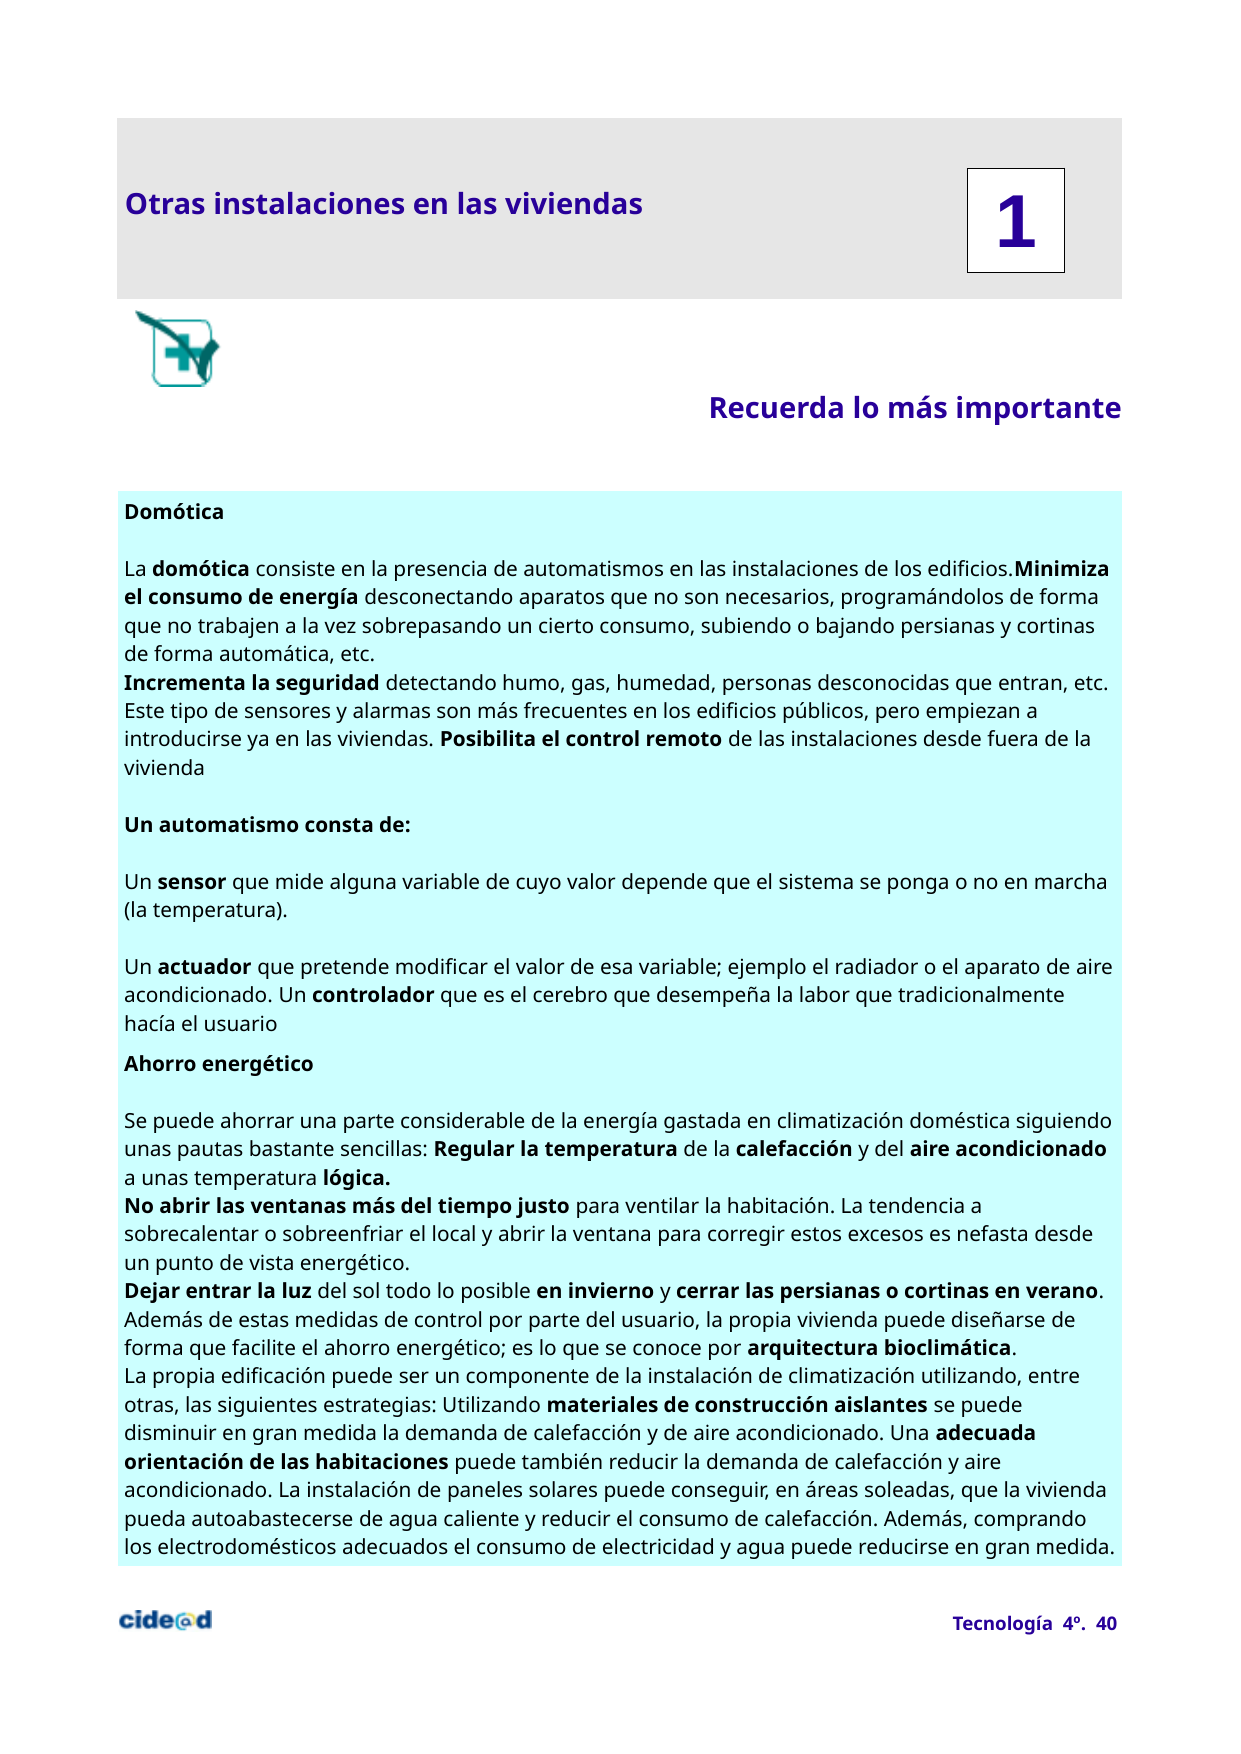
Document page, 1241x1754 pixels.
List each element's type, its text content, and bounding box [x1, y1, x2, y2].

picture [118, 1610, 212, 1632]
text Recuerda lo más importante [118, 299, 1122, 427]
table_header Domótica La domótica consiste en la presencia de automatismos en las instalaciones de los edificios. Minimiza el consumo de energía desconectando aparatos que no son necesarios, programándolos de forma que no trabajen a la vez sobrepasando un cierto consumo, subiendo o bajando persianas y cortinas de forma automática, etc. Incrementa la seguridad detectando humo, gas, humedad, personas desconocidas que entran, etc. Este tipo de sensores y alarmas son más frecuentes en los edificios públicos, pero empiezan a introducirse ya en las viviendas. Posibilita el control remoto de las instalaciones desde fuera de la vivienda Un automatismo consta de: Un sensor que mide alguna variable de cuyo valor depende que el sistema se ponga o no en marcha (la temperatura). Un actuador que pretende modificar el valor de esa variable; ejemplo el radiador o el aparato de aire acondicionado. Un controlador que es el cerebro que desempeña la labor que tradicionalmente hacía el usuario [118, 491, 1122, 1043]
table_cell Ahorro energético Se puede ahorrar una parte considerable de la energía gastada en climatización doméstica siguiendo unas pautas bastante sencillas: Regular la temperatura de la calefacción y del aire acondicionado a unas temperatura lógica. No abrir las ventanas más del tiempo justo para ventilar la habitación. La tendencia a sobrecalentar o sobreenfriar el local y abrir la ventana para corregir estos excesos es nefasta desde un punto de vista energético. Dejar entrar la luz del sol todo lo posible en invierno y cerrar las persianas o cortinas en verano. Además de estas medidas de control por parte del usuario, la propia vivienda puede diseñarse de forma que facilite el ahorro energético; es lo que se conoce por arquitectura bioclimática. La propia edificación puede ser un componente de la instalación de climatización utilizando, entre otras, las siguientes estrategias: Utilizando materiales de construcción aislantes se puede disminuir en gran medida la demanda de calefacción y de aire acondicionado. Una adecuada orientación de las habitaciones puede también reducir la demanda de calefacción y aire acondicionado. La instalación de paneles solares puede conseguir, en áreas soleadas, que la vivienda pueda autoabastecerse de agua caliente y reducir el consumo de calefacción. Además, comprando los electrodomésticos adecuados el consumo de electricidad y agua puede reducirse en gran medida. [118, 1043, 1122, 1566]
table_header Otras instalaciones en las viviendas [117, 118, 1122, 299]
picture [134, 310, 223, 387]
